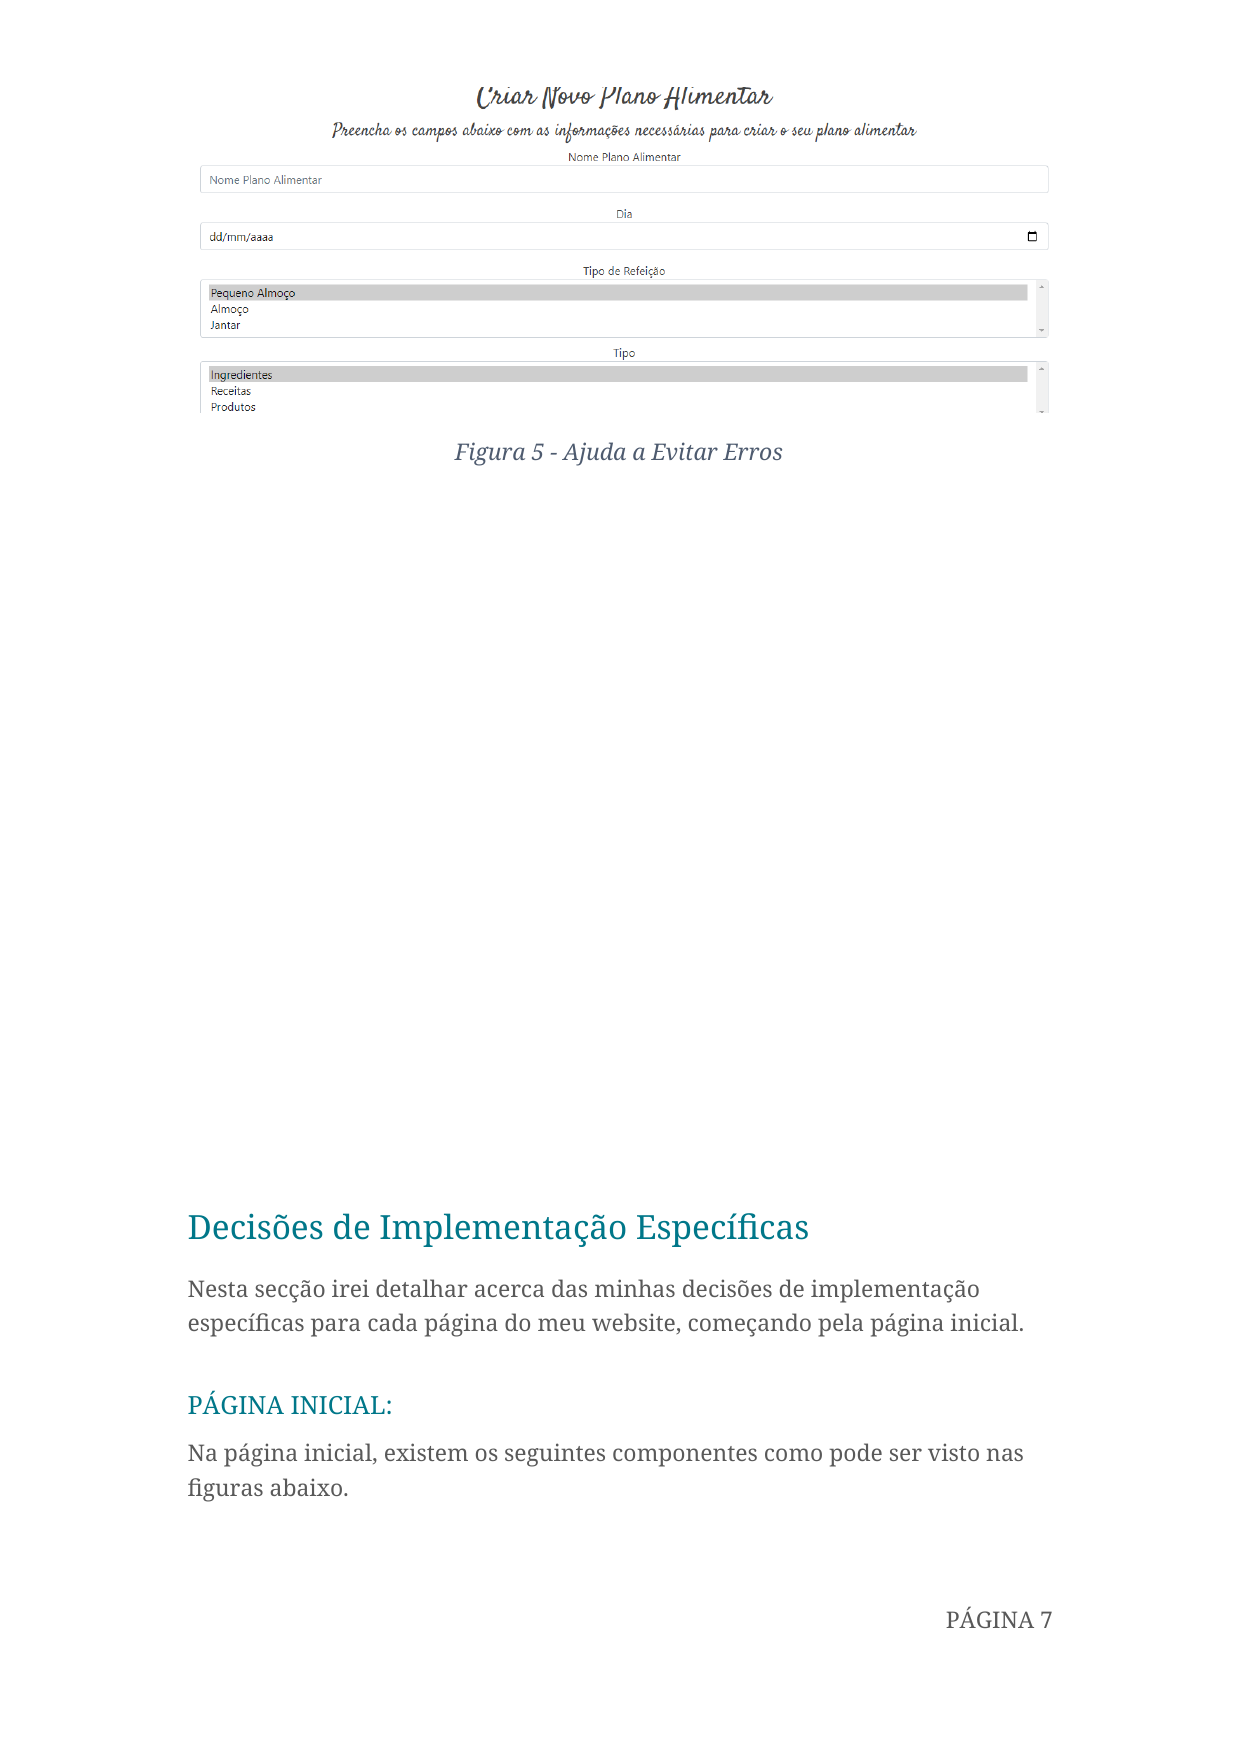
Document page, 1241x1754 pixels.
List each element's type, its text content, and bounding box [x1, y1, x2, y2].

text Nesta secção irei detalhar acerca das minhas decisões de implementação específicas para cada página do meu website, começando pela página inicial. [187, 1273, 1053, 1338]
text Na página inicial, existem os seguintes componentes como pode ser visto nas figuras abaixo. [187, 1437, 1053, 1503]
subtitle Página Inicial: [187, 1387, 1053, 1421]
text Figura 5 - Ajuda a Evitar Erros [187, 436, 1053, 467]
subtitle Decisões de Implementação Específicas [187, 1204, 1053, 1249]
